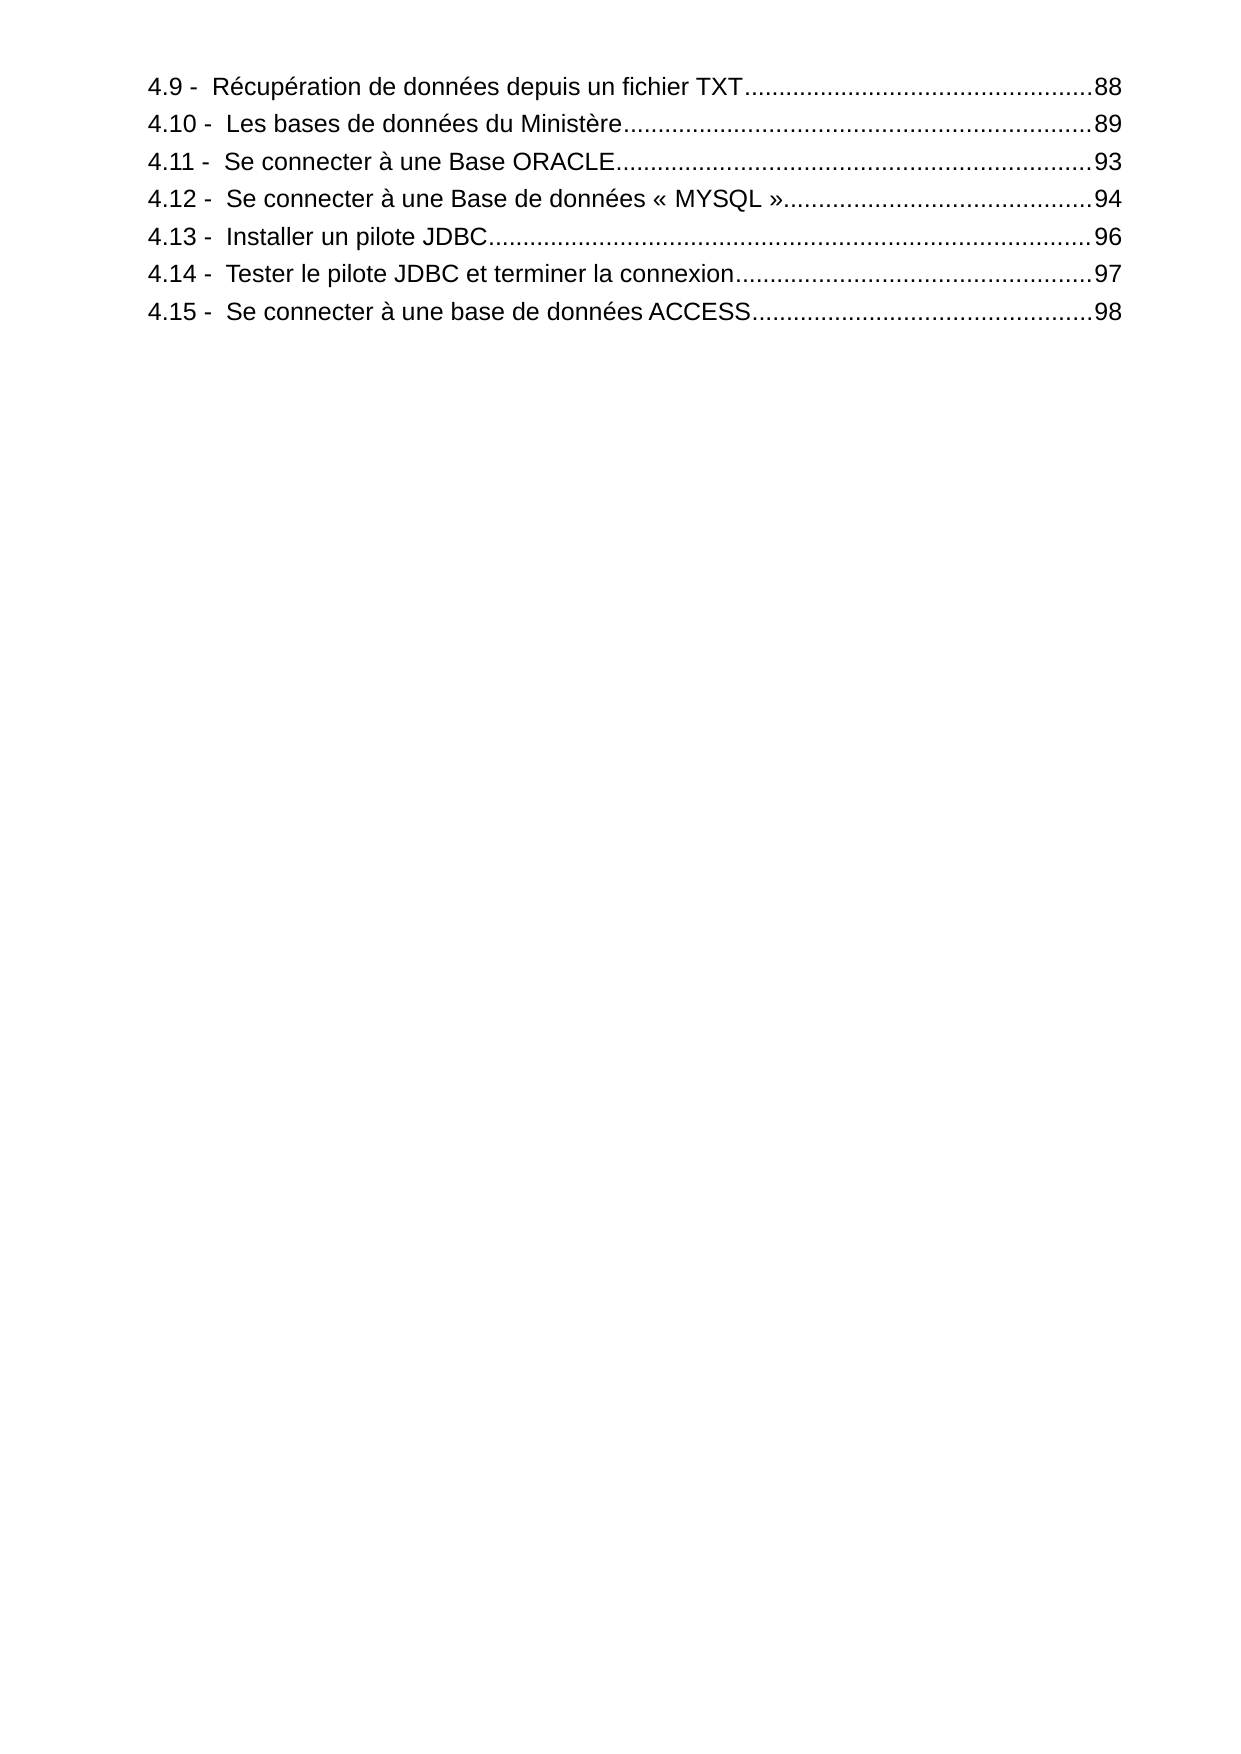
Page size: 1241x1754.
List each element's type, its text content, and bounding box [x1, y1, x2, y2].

text 4.15 - Se connecter à une base de données ACCESS 98 [148, 300, 1122, 325]
text 4.11 - Se connecter à une Base ORACLE 93 [148, 150, 1122, 175]
text 4.14 - Tester le pilote JDBC et terminer la connexion 97 [148, 262, 1122, 287]
text 4.12 - Se connecter à une Base de données « MYSQL » 94 [148, 187, 1122, 212]
text 4.9 - Récupération de données depuis un fichier TXT 88 [148, 75, 1122, 100]
text 4.10 - Les bases de données du Ministère 89 [148, 112, 1122, 137]
text 4.13 - Installer un pilote JDBC 96 [148, 225, 1122, 250]
